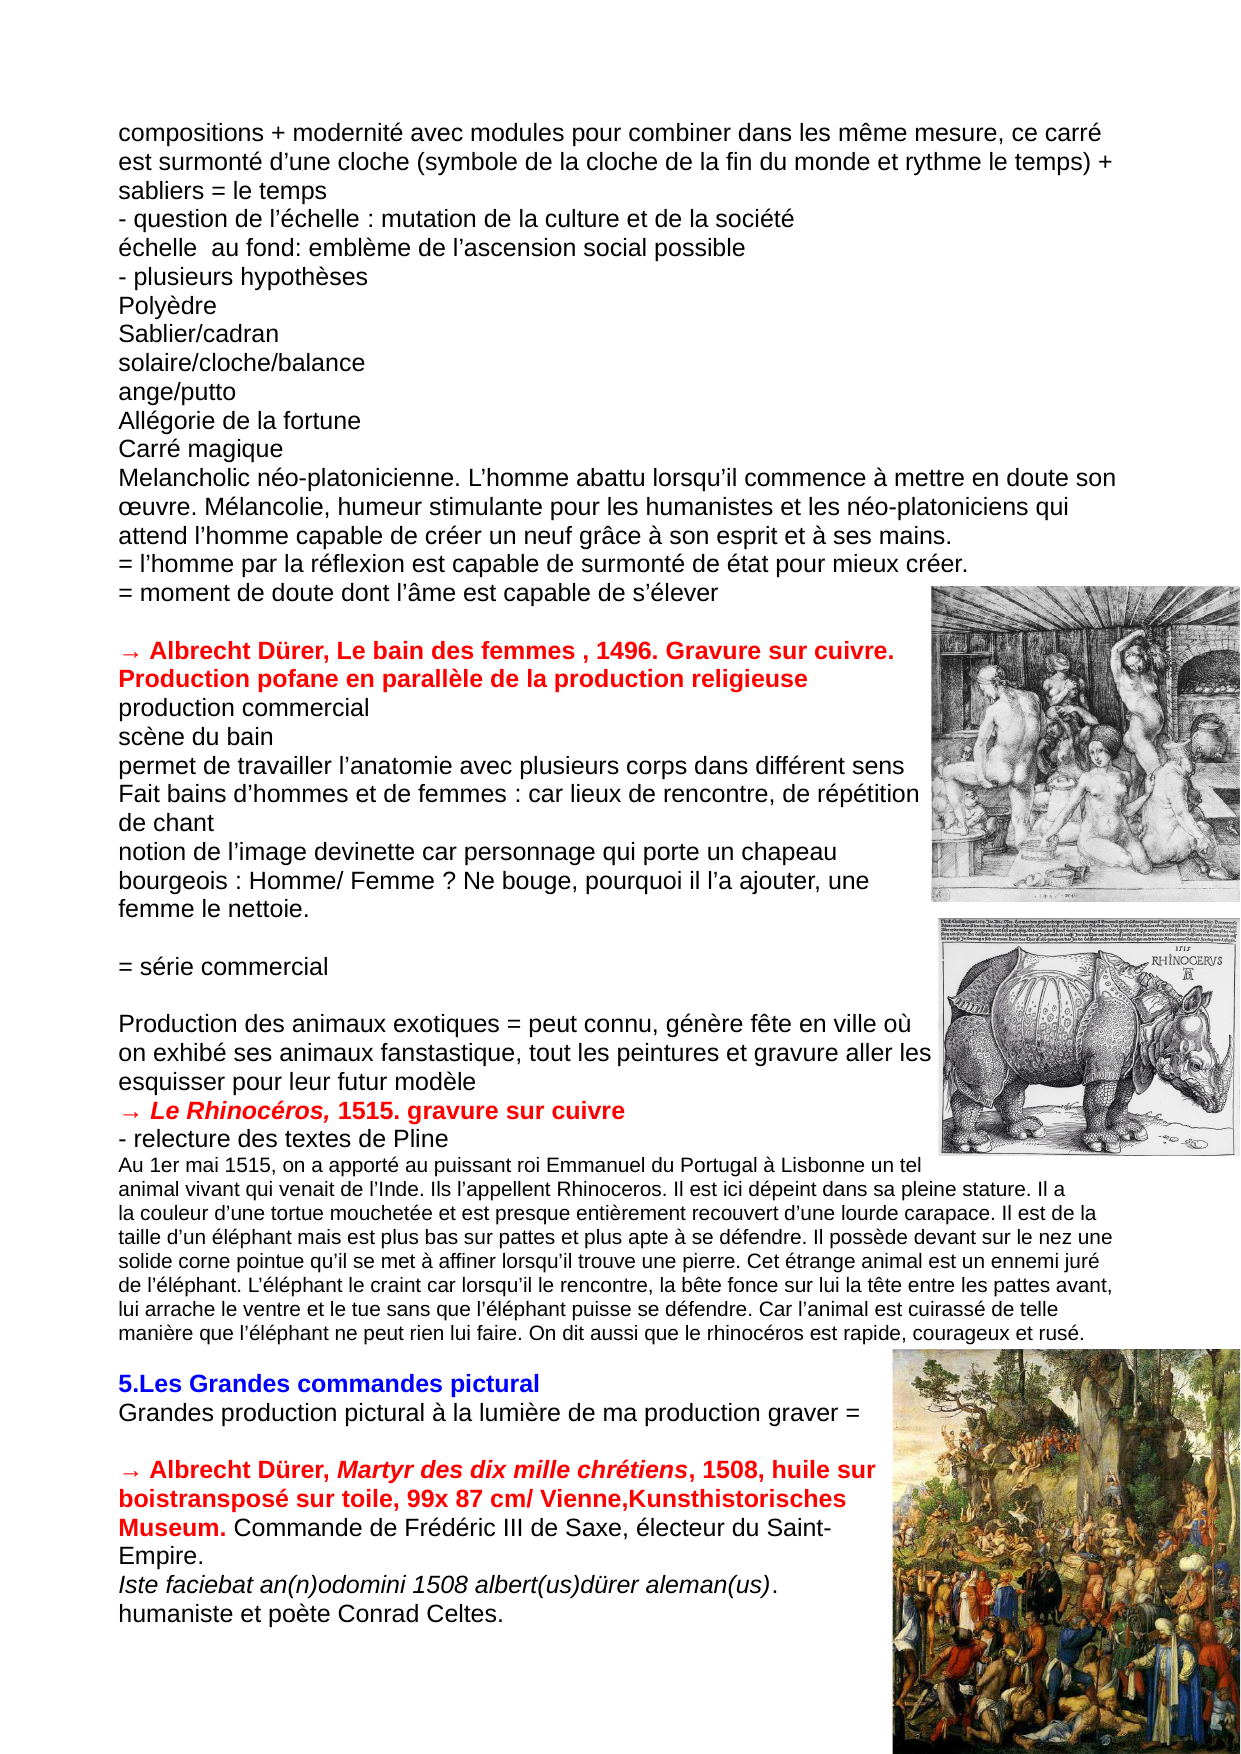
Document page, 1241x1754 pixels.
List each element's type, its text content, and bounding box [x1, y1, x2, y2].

text 5.Les Grandes commandes pictural [118, 1369, 892, 1397]
text scène du bain [118, 722, 931, 751]
text Au 1er mai 1515, on a apporté au puissant roi Emmanuel du Portugal à Lisbonne un tel animal vivant qui venait de l’Inde. Ils l’appellent Rhinoceros. Il est ici dépeint dans sa pleine stature. Il a [118, 1153, 1122, 1201]
text échelle au fond: emblème de l’ascension social possible [118, 233, 1122, 262]
picture [892, 1349, 1241, 1754]
text → Albrecht Dürer, Martyr des dix mille chrétiens, 1508, huile sur boistransposé sur toile, 99x 87 cm/ Vienne,Kunsthistorisches Museum. Commande de Frédéric III de Saxe, électeur du Saint-Empire. [118, 1455, 892, 1570]
text notion de l’image devinette car personnage qui porte un chapeau bourgeois : Homme/ Femme ? Ne bouge, pourquoi il l’a ajouter, une femme le nettoie. [118, 837, 1122, 923]
text Melancholic néo-platonicienne. L’homme abattu lorsqu’il commence à mettre en doute son [118, 463, 1122, 492]
text Production pofane en parallèle de la production religieuse [118, 664, 931, 693]
text ange/putto [118, 377, 1122, 406]
text compositions + modernité avec modules pour combiner dans les même mesure, ce carré est surmonté d’une cloche (symbole de la cloche de la fin du monde et rythme le temps) + sabliers = le temps [118, 118, 1122, 204]
text - relecture des textes de Pline [118, 1124, 938, 1153]
text permet de travailler l’anatomie avec plusieurs corps dans différent sens [118, 751, 931, 779]
picture [931, 586, 1240, 902]
text de l’éléphant. L’éléphant le craint car lorsqu’il le rencontre, la bête fonce sur lui la tête entre les pattes avant, lui arrache le ventre et le tue sans que l’éléphant puisse se défendre. Car l’animal est cuirassé de telle manière que l’éléphant ne peut rien lui faire. On dit aussi que le rhinocéros est rapide, courageux et rusé. [118, 1273, 1122, 1345]
text la couleur d’une tortue mouchetée et est presque entièrement recouvert d’une lourde carapace. Il est de la taille d’un éléphant mais est plus bas sur pattes et plus apte à se défendre. Il possède devant sur le nez une solide corne pointue qu’il se met à affiner lorsqu’il trouve une pierre. Cet étrange animal est un ennemi juré [118, 1201, 1122, 1273]
text = l’homme par la réflexion est capable de surmonté de état pour mieux créer. [118, 549, 1122, 578]
text - plusieurs hypothèses [118, 262, 1122, 291]
text Sablier/cadran [118, 319, 1122, 348]
text Grandes production pictural à la lumière de ma production graver = [118, 1397, 892, 1426]
text production commercial [118, 693, 931, 722]
text - question de l’échelle : mutation de la culture et de la société [118, 204, 1122, 233]
text Iste faciebat an(n)odomini 1508 albert(us)dürer aleman(us). [118, 1570, 892, 1599]
picture [938, 918, 1240, 1156]
text humaniste et poète Conrad Celtes. [118, 1599, 892, 1627]
text Polyèdre [118, 291, 1122, 319]
text Carré magique [118, 434, 1122, 463]
text → Le Rhinocéros, 1515. gravure sur cuivre [118, 1096, 938, 1124]
text = moment de doute dont l’âme est capable de s’élever [118, 578, 1122, 607]
text solaire/cloche/balance [118, 348, 1122, 377]
text œuvre. Mélancolie, humeur stimulante pour les humanistes et les néo-platoniciens qui attend l’homme capable de créer un neuf grâce à son esprit et à ses mains. [118, 492, 1122, 549]
text = série commercial [118, 952, 938, 981]
text Fait bains d’hommes et de femmes : car lieux de rencontre, de répétition de chant [118, 779, 931, 837]
text → Albrecht Dürer, Le bain des femmes , 1496. Gravure sur cuivre. [118, 636, 931, 664]
text Allégorie de la fortune [118, 406, 1122, 434]
text Production des animaux exotiques = peut connu, génère fête en ville où on exhibé ses animaux fanstastique, tout les peintures et gravure aller les esquisser pour leur futur modèle [118, 1009, 938, 1096]
